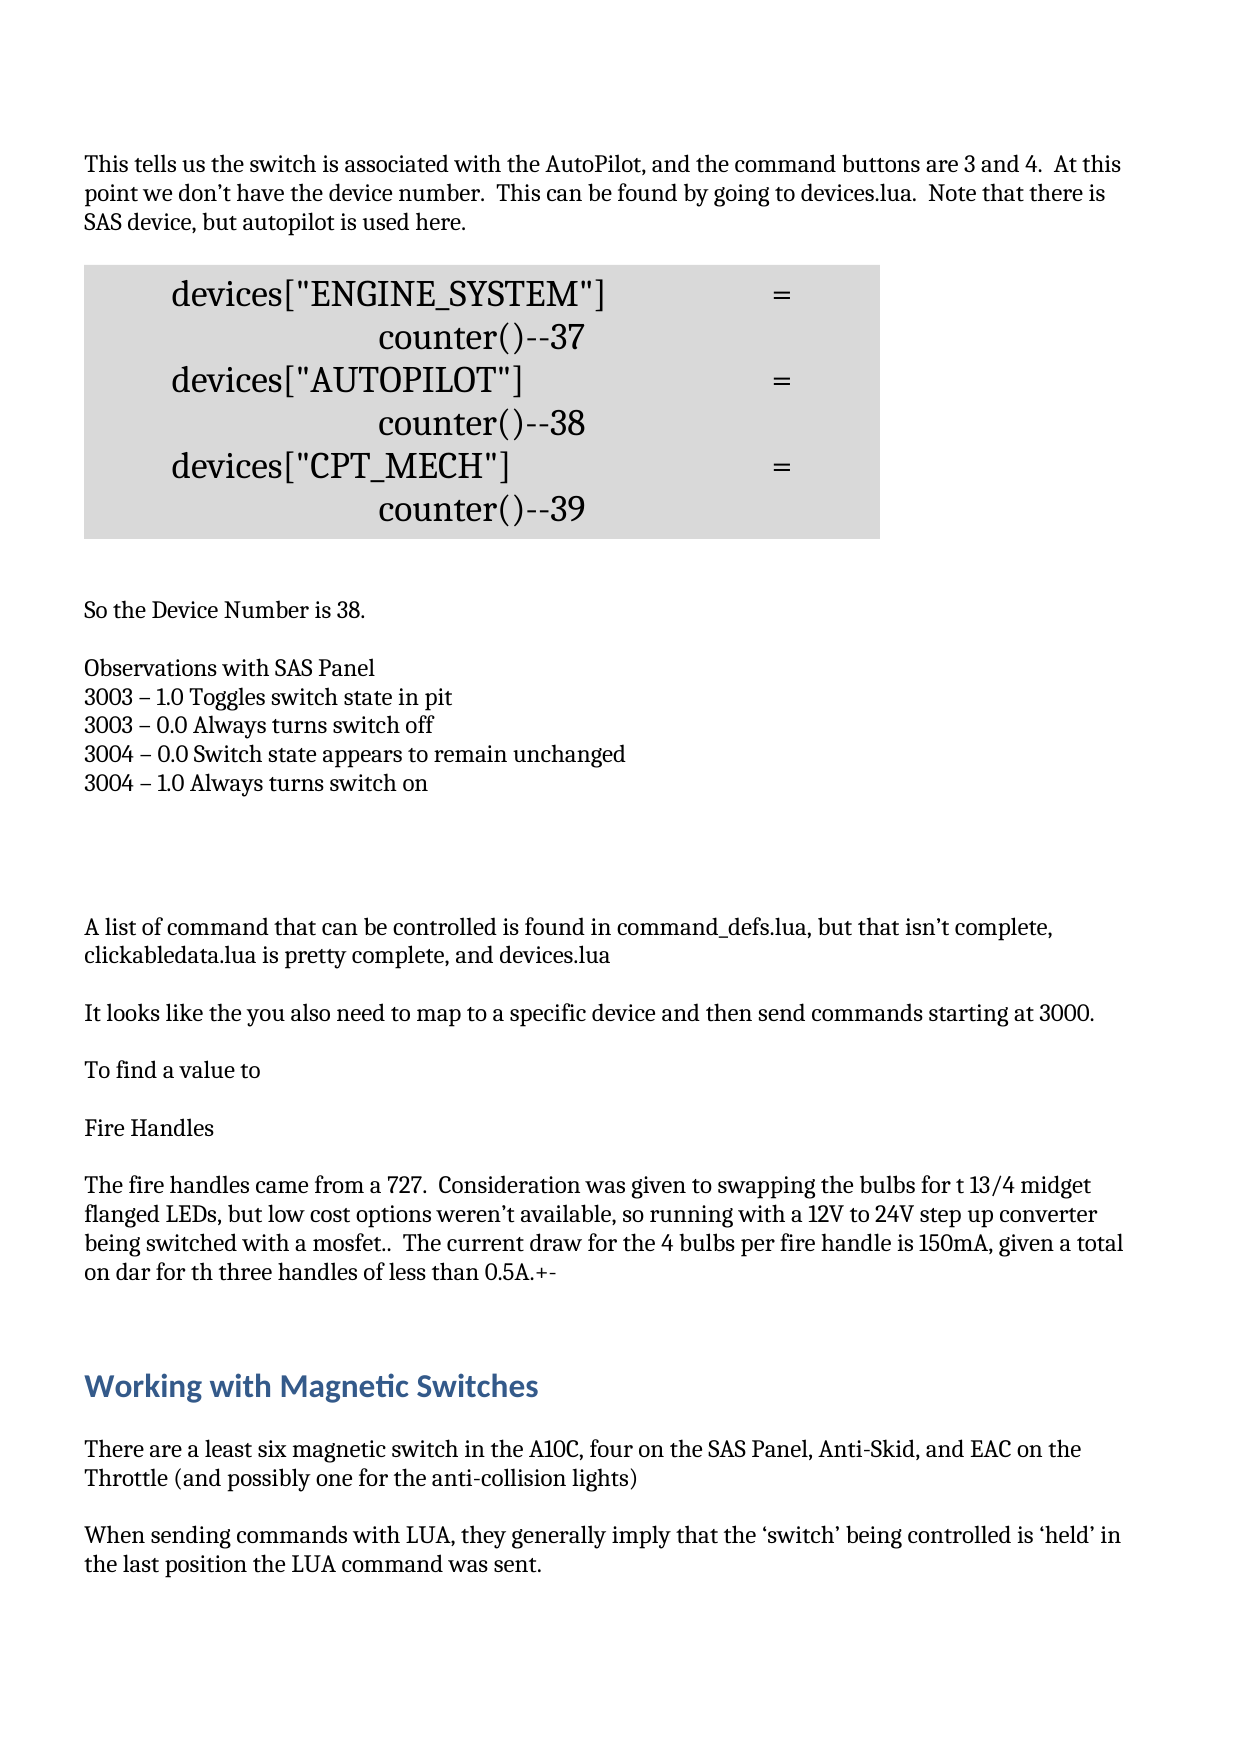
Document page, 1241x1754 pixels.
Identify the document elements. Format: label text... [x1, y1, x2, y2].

text There are a least six magnetic switch in the A10C, four on the SAS Panel, Anti-Skid, and EAC on the Throttle (and possibly one for the anti-collision lights) [84, 1435, 1148, 1492]
text The fire handles came from a 727. Consideration was given to swapping the bulbs for t 13/4 midget flanged LEDs, but low cost options weren’t available, so running with a 12V to 24V step up converter being switched with a mosfet.. The current draw for the 4 bulbs per fire handle is 150mA, given a total on dar for th three handles of less than 0.5A.+- [84, 1171, 1148, 1286]
text A list of command that can be controlled is found in command_defs.lua, but that isn’t complete, clickabledata.lua is pretty complete, and devices.lua [84, 913, 1148, 970]
text This tells us the switch is associated with the AutoPilot, and the command buttons are 3 and 4. At this point we don’t have the device number. This can be found by going to devices.lua. Note that there is SAS device, but autopilot is used here. [84, 150, 1148, 236]
text To find a value to [84, 1056, 1148, 1085]
text When sending commands with LUA, they generally imply that the ‘switch’ being controlled is ‘held’ in the last position the LUA command was sent. [84, 1521, 1148, 1578]
text It looks like the you also need to map to a specific device and then send commands starting at 3000. [84, 999, 1148, 1028]
subtitle Working with Magnetic Switches [84, 1365, 1148, 1406]
text So the Device Number is 38. [84, 596, 1148, 625]
text 3004 – 1.0 Always turns switch on [84, 769, 1148, 798]
text 3003 – 0.0 Always turns switch off [84, 711, 1148, 740]
text Fire Handles [84, 1114, 1148, 1143]
text 3003 – 1.0 Toggles switch state in pit [84, 683, 1148, 711]
text 3004 – 0.0 Switch state appears to remain unchanged [84, 740, 1148, 769]
text Observations with SAS Panel [84, 654, 1148, 683]
